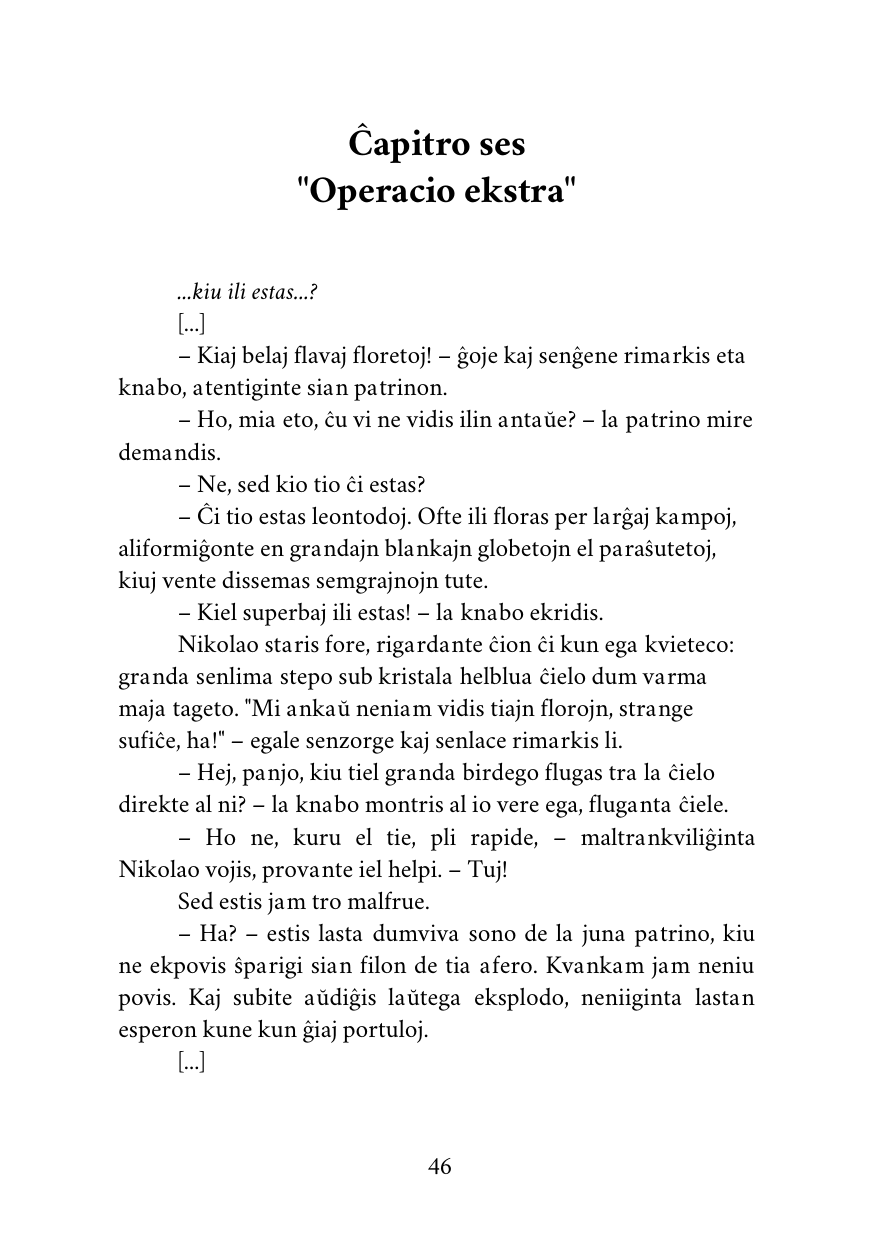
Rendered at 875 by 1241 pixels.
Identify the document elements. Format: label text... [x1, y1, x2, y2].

text [...] [118, 1044, 756, 1077]
text – Kiel superbaj ili estas! – la knabo ekridis. [118, 595, 756, 627]
text ...kiu ili estas...? [118, 275, 756, 307]
text [...] [118, 307, 756, 339]
subtitle Ĉapitro ses "Operacio ekstra" [118, 118, 756, 213]
text – Ĉi tio estas leontodoj. Ofte ili floras per larĝaj kampoj, aliformiĝonte en grandajn blankajn globetojn el paraŝutetoj, kiuj vente dissemas semgrajnojn tute. [118, 499, 756, 595]
text – Ho, mia eto, ĉu vi ne vidis ilin antaŭe? – la patrino mire demandis. [118, 403, 756, 467]
text Nikolao staris fore, rigardante ĉion ĉi kun ega kvieteco: granda senlima stepo sub kristala helblua ĉielo dum varma maja tageto. "Mi ankaŭ neniam vidis tiajn florojn, strange sufiĉe, ha!" – egale senzorge kaj senlace rimarkis li. [118, 627, 756, 756]
text – Ne, sed kio tio ĉi estas? [118, 467, 756, 499]
text – Ha? – estis lasta dumviva sono de la juna patrino, kiu ne ekpovis ŝparigi sian filon de tia afero. Kvankam jam neniu povis. Kaj subite aŭdiĝis laŭtega eksplodo, neniiginta lastan esperon kune kun ĝiaj portuloj. [118, 916, 756, 1044]
text – Ho ne, kuru el tie, pli rapide, – maltrankviliĝinta Nikolao vojis, provante iel helpi. – Tuj! [118, 820, 756, 884]
text – Hej, panjo, kiu tiel granda birdego flugas tra la ĉielo direkte al ni? – la knabo montris al io vere ega, fluganta ĉiele. [118, 756, 756, 820]
text – Kiaj belaj flavaj floretoj! – ĝoje kaj senĝene rimarkis eta knabo, atentiginte sian patrinon. [118, 339, 756, 403]
text Sed estis jam tro malfrue. [118, 884, 756, 916]
